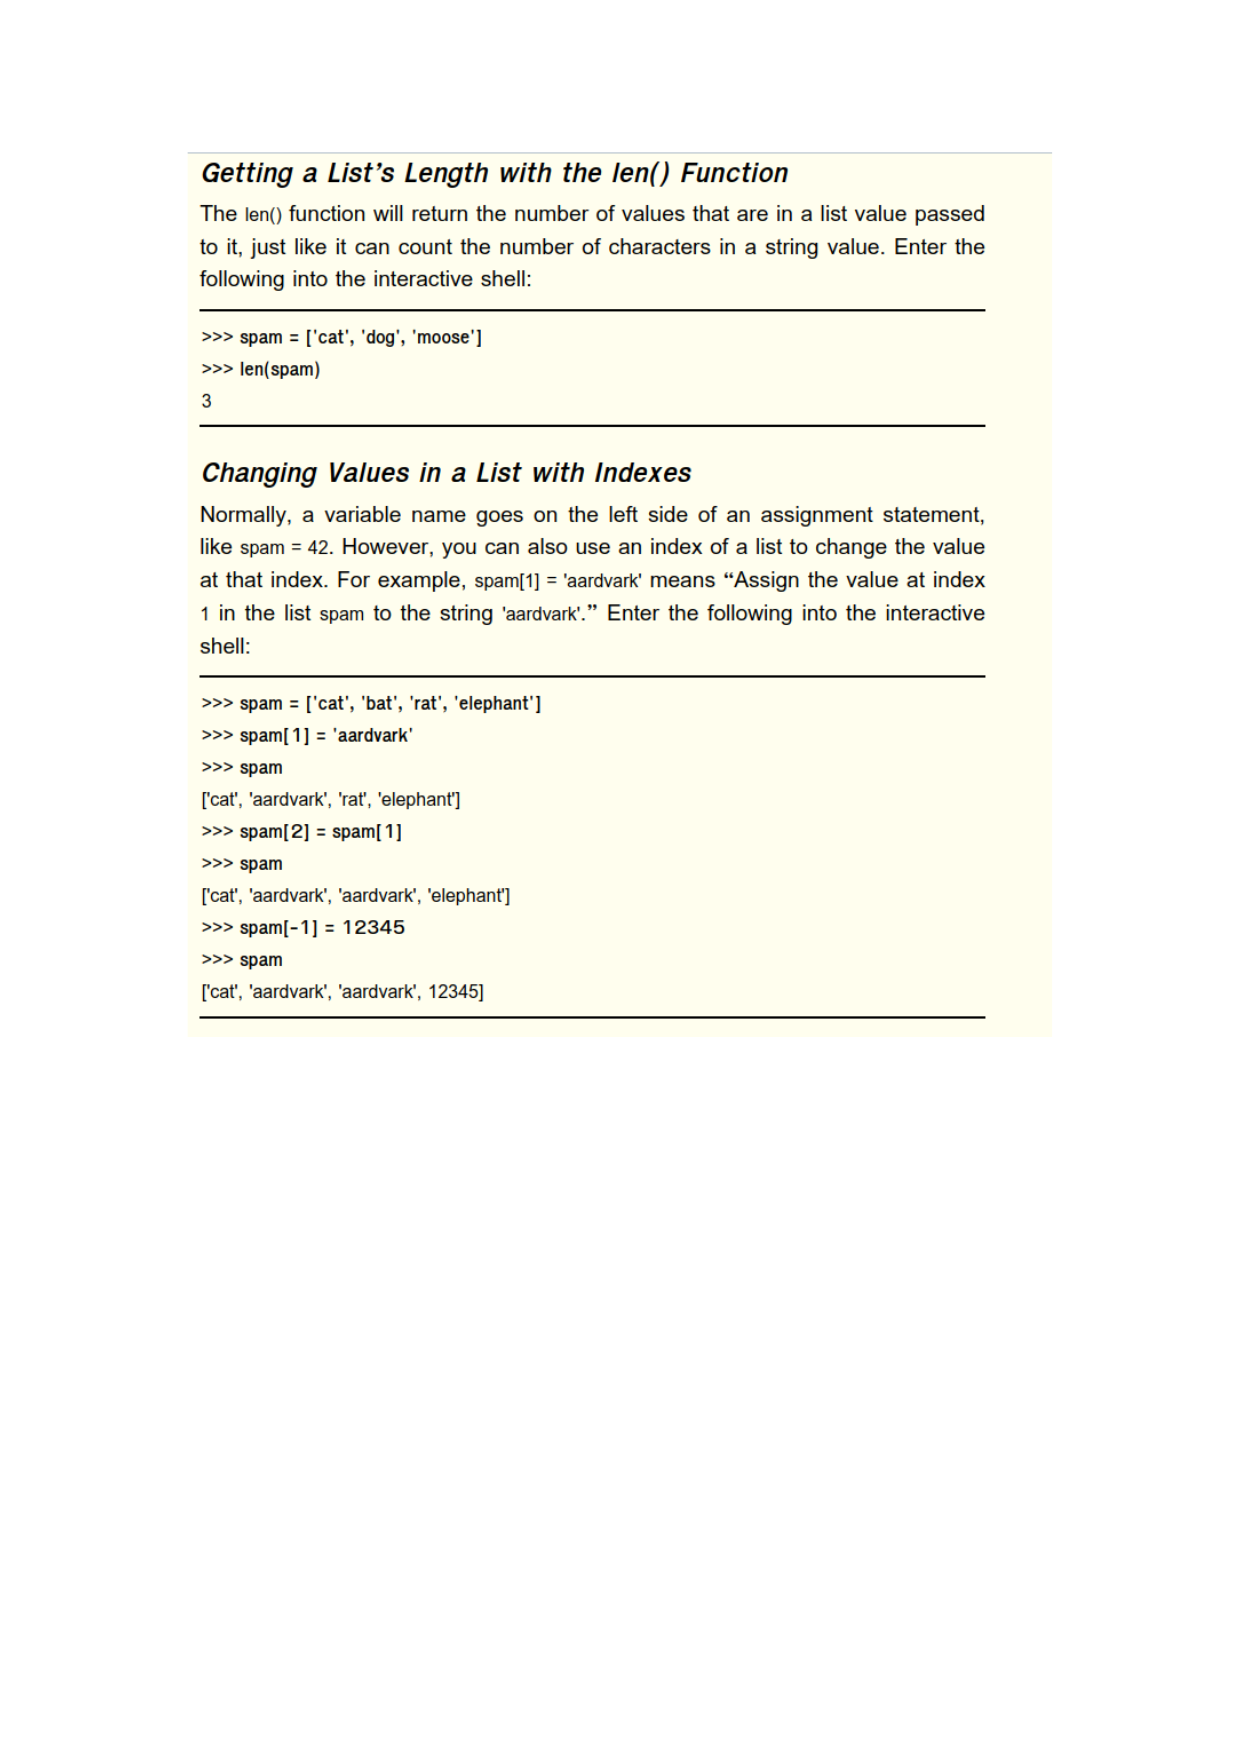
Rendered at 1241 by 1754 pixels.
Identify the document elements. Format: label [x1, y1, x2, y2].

picture [187, 150, 1053, 1037]
